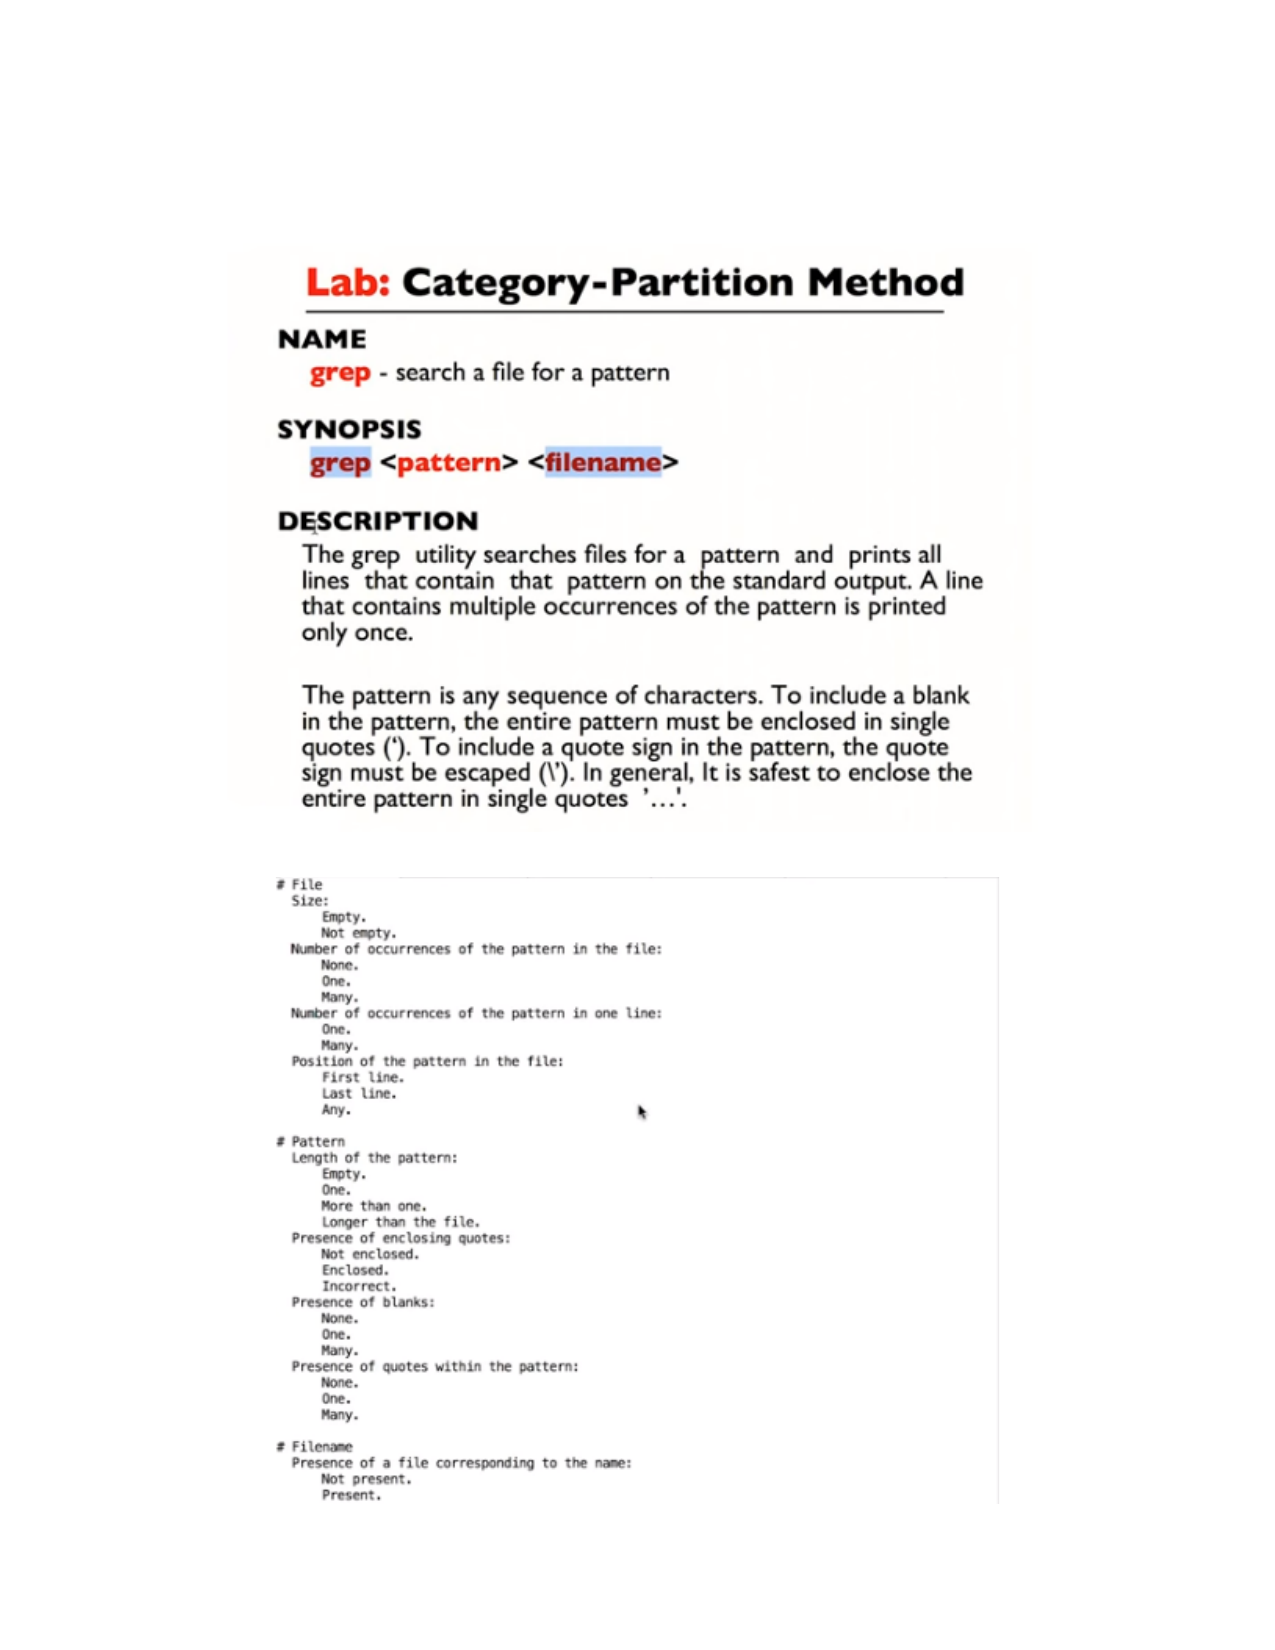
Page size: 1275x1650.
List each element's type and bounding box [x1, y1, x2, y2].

picture [275, 877, 1000, 1504]
picture [208, 233, 1067, 832]
